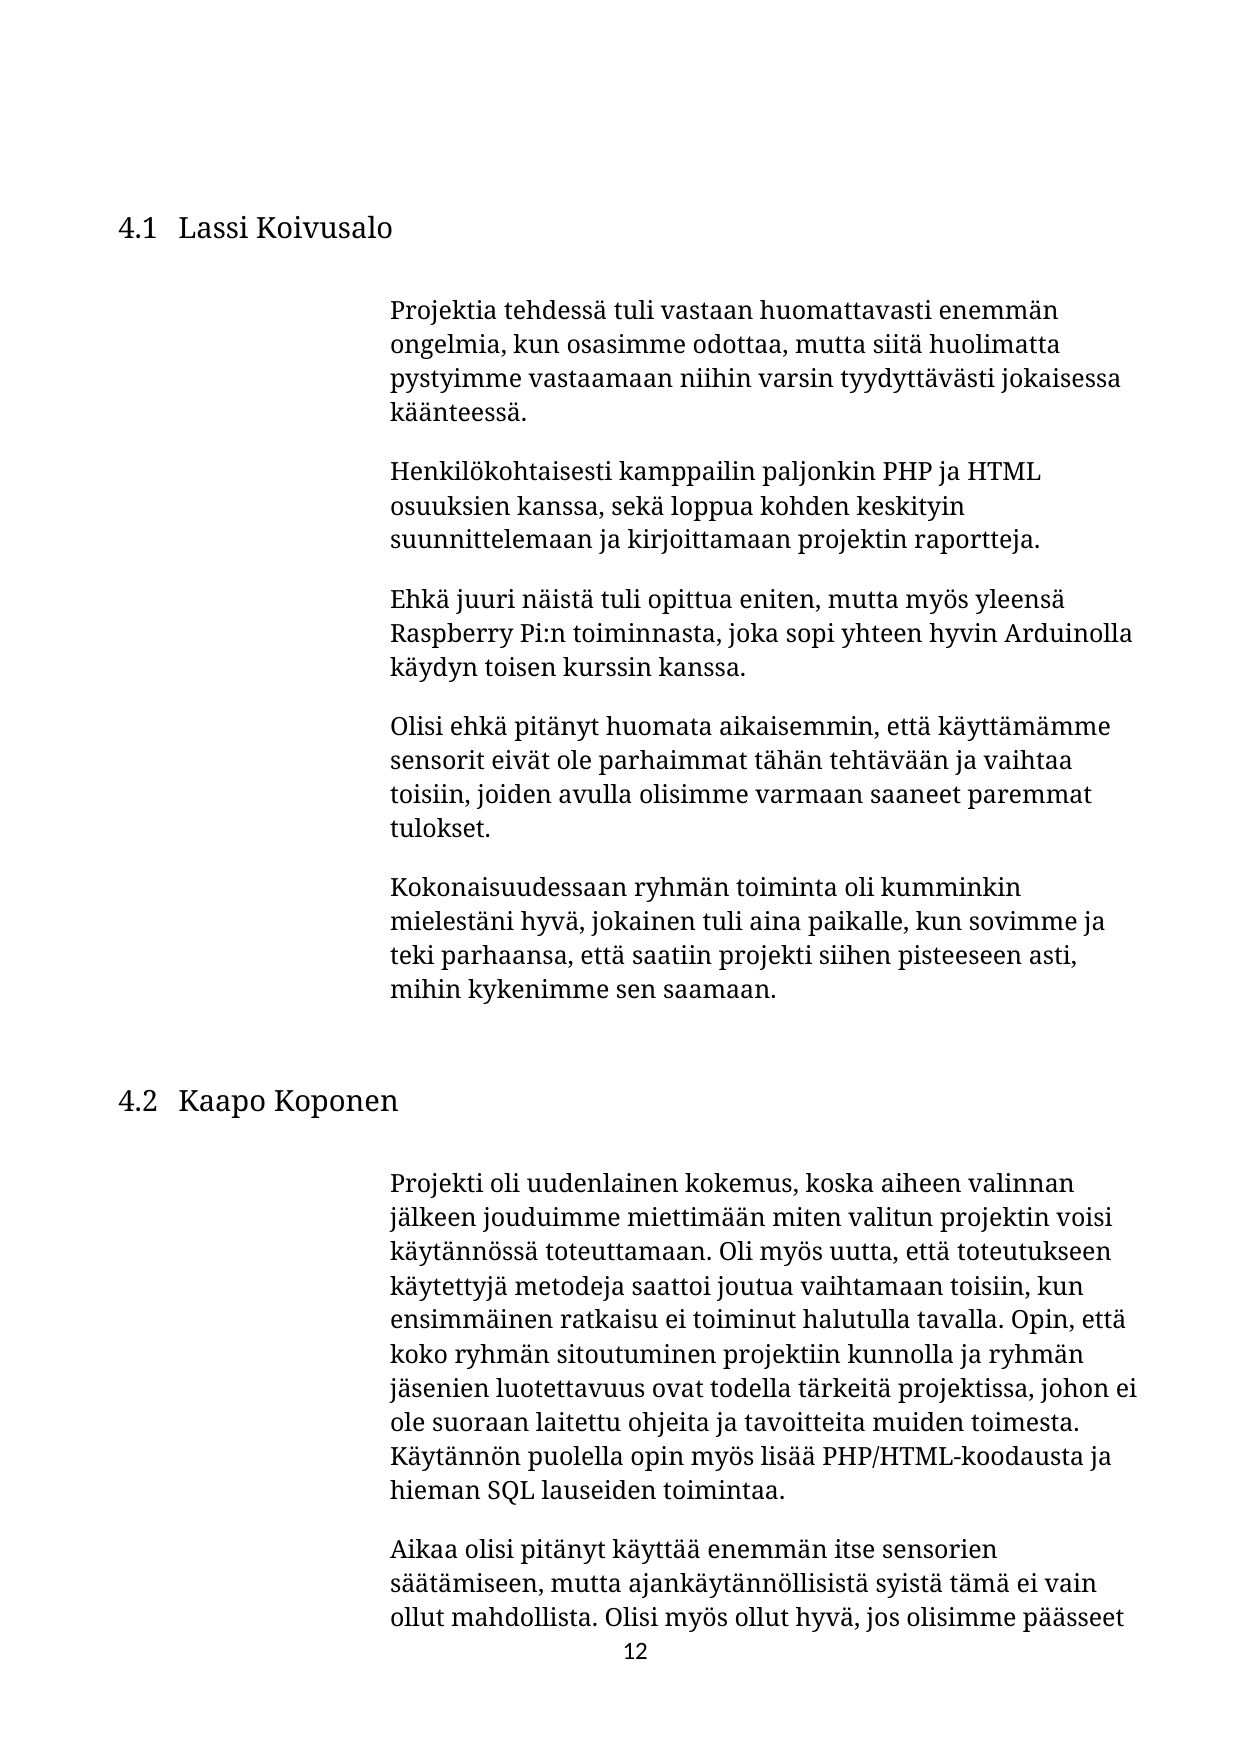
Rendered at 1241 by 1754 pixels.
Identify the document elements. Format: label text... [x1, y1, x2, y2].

text Projektia tehdessä tuli vastaan huomattavasti enemmän ongelmia, kun osasimme odottaa, mutta siitä huolimatta pystyimme vastaamaan niihin varsin tyydyttävästi jokaisessa käänteessä. [390, 293, 1152, 429]
subtitle Kaapo Koponen [118, 1080, 1152, 1120]
text Projekti oli uudenlainen kokemus, koska aiheen valinnan jälkeen jouduimme miettimään miten valitun projektin voisi käytännössä toteuttamaan. Oli myös uutta, että toteutukseen käytettyjä metodeja saattoi joutua vaihtamaan toisiin, kun ensimmäinen ratkaisu ei toiminut halutulla tavalla. Opin, että koko ryhmän sitoutuminen projektiin kunnolla ja ryhmän jäsenien luotettavuus ovat todella tärkeitä projektissa, johon ei ole suoraan laitettu ohjeita ja tavoitteita muiden toimesta. Käytännön puolella opin myös lisää PHP/HTML-koodausta ja hieman SQL lauseiden toimintaa. [390, 1166, 1152, 1507]
text Ehkä juuri näistä tuli opittua eniten, mutta myös yleensä Raspberry Pi:n toiminnasta, joka sopi yhteen hyvin Arduinolla käydyn toisen kurssin kanssa. [390, 581, 1152, 683]
text Kokonaisuudessaan ryhmän toiminta oli kumminkin mielestäni hyvä, jokainen tuli aina paikalle, kun sovimme ja teki parhaansa, että saatiin projekti siihen pisteeseen asti, mihin kykenimme sen saamaan. [390, 870, 1152, 1006]
subtitle Lassi Koivusalo [118, 207, 1152, 247]
text Olisi ehkä pitänyt huomata aikaisemmin, että käyttämämme sensorit eivät ole parhaimmat tähän tehtävään ja vaihtaa toisiin, joiden avulla olisimme varmaan saaneet paremmat tulokset. [390, 708, 1152, 845]
text Aikaa olisi pitänyt käyttää enemmän itse sensorien säätämiseen, mutta ajankäytännöllisistä syistä tämä ei vain ollut mahdollista. Olisi myös ollut hyvä, jos olisimme päässeet [390, 1532, 1152, 1634]
text Henkilökohtaisesti kamppailin paljonkin PHP ja HTML osuuksien kanssa, sekä loppua kohden keskityin suunnittelemaan ja kirjoittamaan projektin raportteja. [390, 454, 1152, 556]
